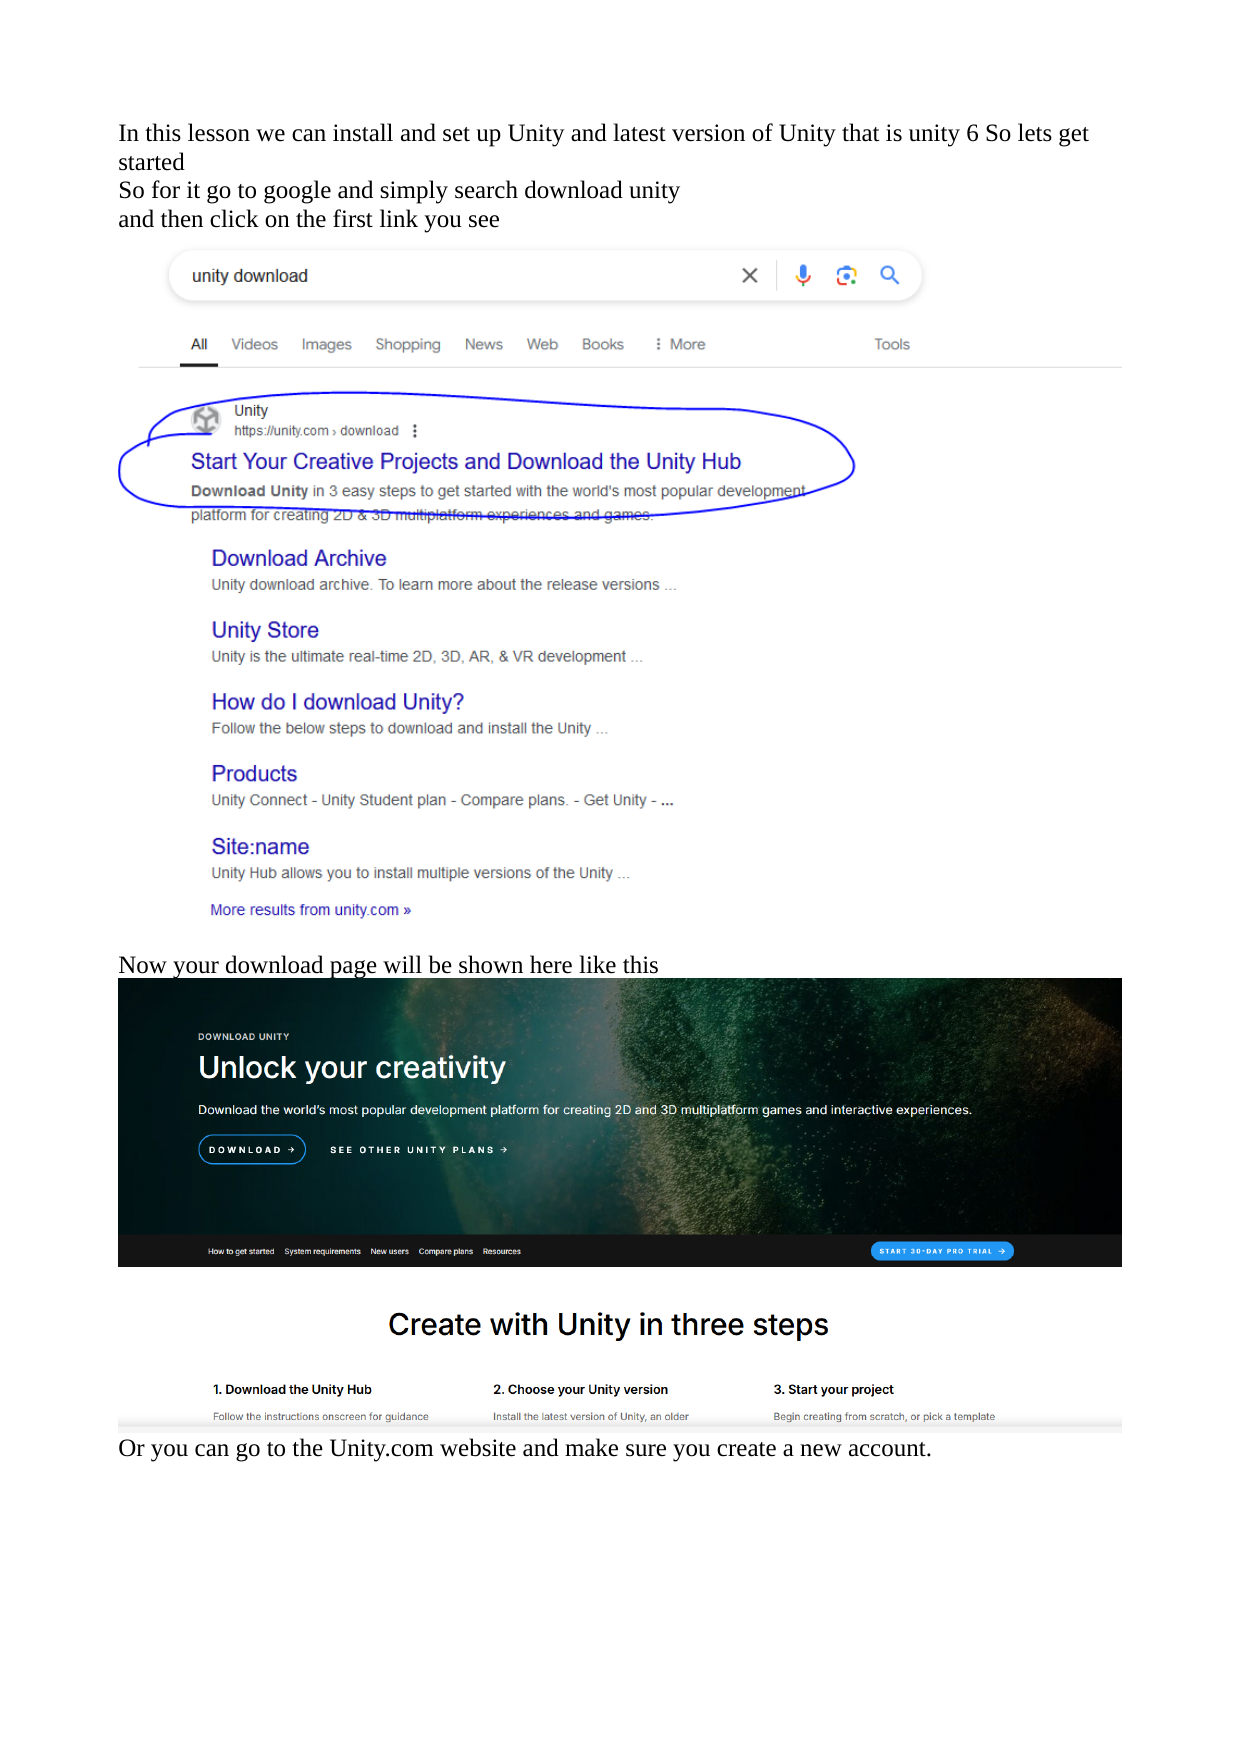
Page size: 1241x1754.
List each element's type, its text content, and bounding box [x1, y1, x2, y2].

text So for it go to google and simply search download unity [118, 176, 1122, 204]
text Now your download page will be shown here like this [118, 950, 1122, 978]
text Or you can go to the Unity.com website and make sure you create a new account. [118, 1433, 1122, 1461]
text In this lesson we can install and set up Unity and latest version of Unity that is unity 6 So lets get started [118, 118, 1122, 176]
picture [118, 978, 1122, 1433]
picture [118, 233, 1122, 950]
text and then click on the first link you see [118, 204, 1122, 233]
